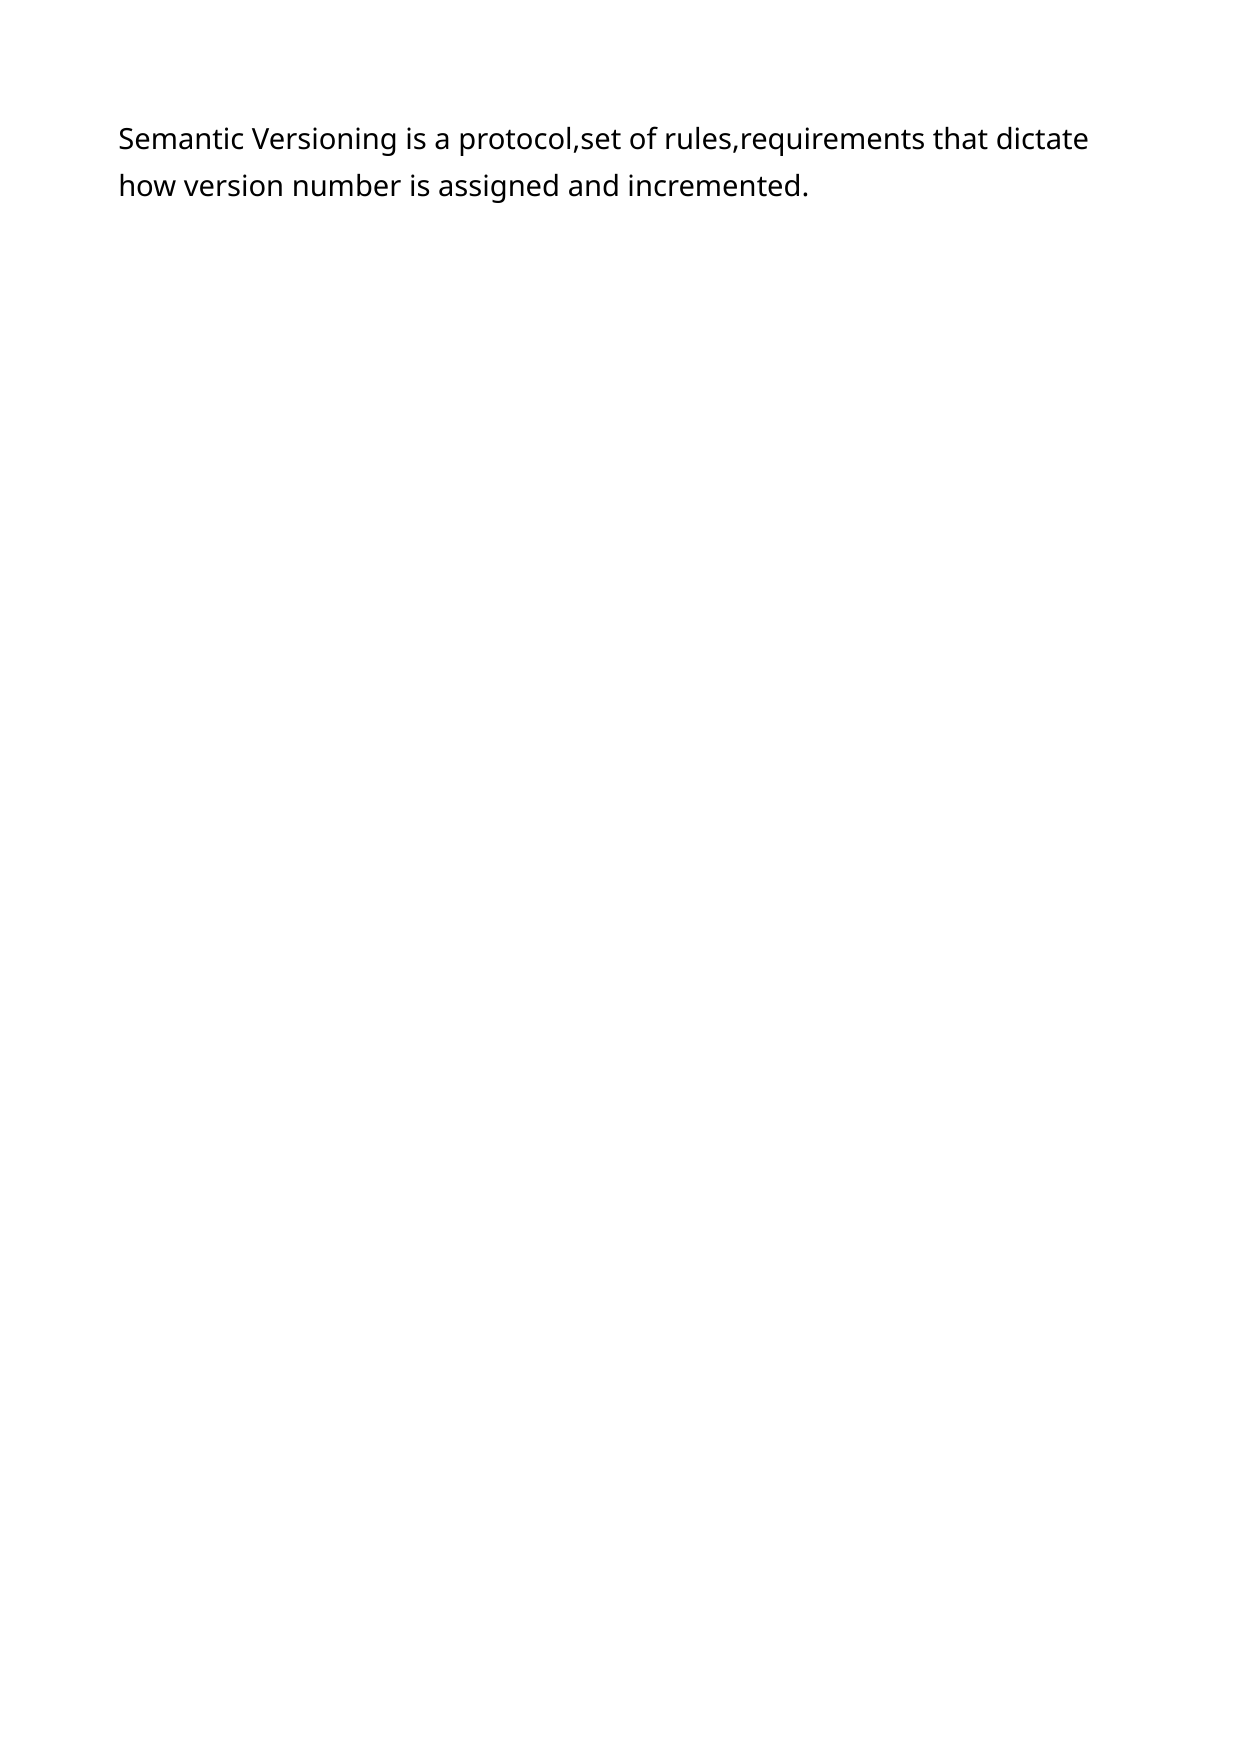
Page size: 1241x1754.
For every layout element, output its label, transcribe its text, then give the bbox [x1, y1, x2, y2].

text Semantic Versioning is a protocol,set of rules,requirements that dictate how version number is assigned and incremented. [118, 118, 1122, 205]
